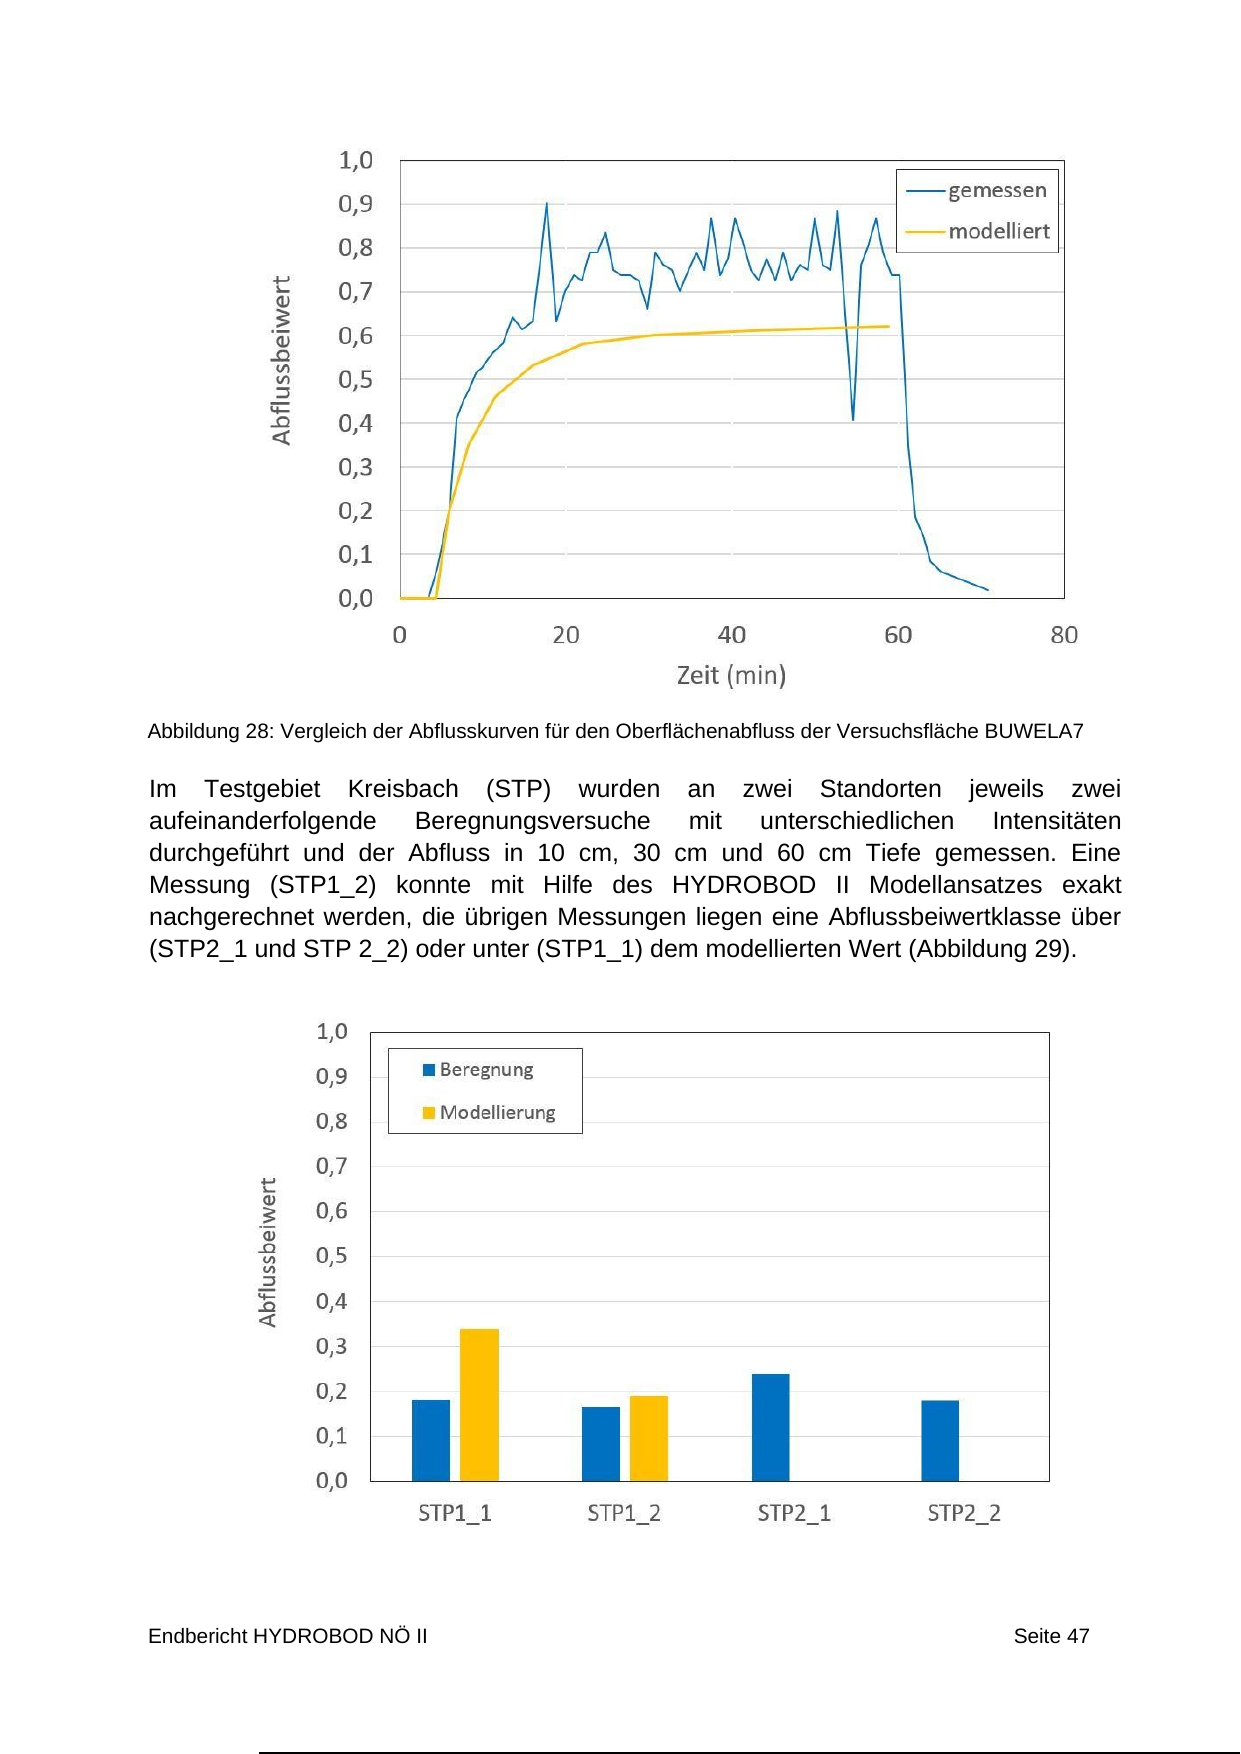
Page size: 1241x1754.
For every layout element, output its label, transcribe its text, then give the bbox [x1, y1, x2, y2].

text Im Testgebiet Kreisbach (STP) wurden an zwei Standorten jeweils zwei aufeinanderfolgende Beregnungsversuche mit unterschiedlichen Intensitäten durchgeführt und der Abfluss in 10 cm, 30 cm und 60 cm Tiefe gemessen. Eine Messung (STP1_2) konnte mit Hilfe des HYDROBOD II Modellansatzes exakt nachgerechnet werden, die übrigen Messungen liegen eine Abflussbeiwertklasse über (STP2_1 und STP 2_2) oder unter (STP1_1) dem modellierten Wert (Abbildung 29). [149, 774, 1123, 962]
text Abbildung 28: Vergleich der Abflusskurven für den Oberflächenabfluss der Versuchsfläche BUWELA7 [147, 719, 1123, 743]
